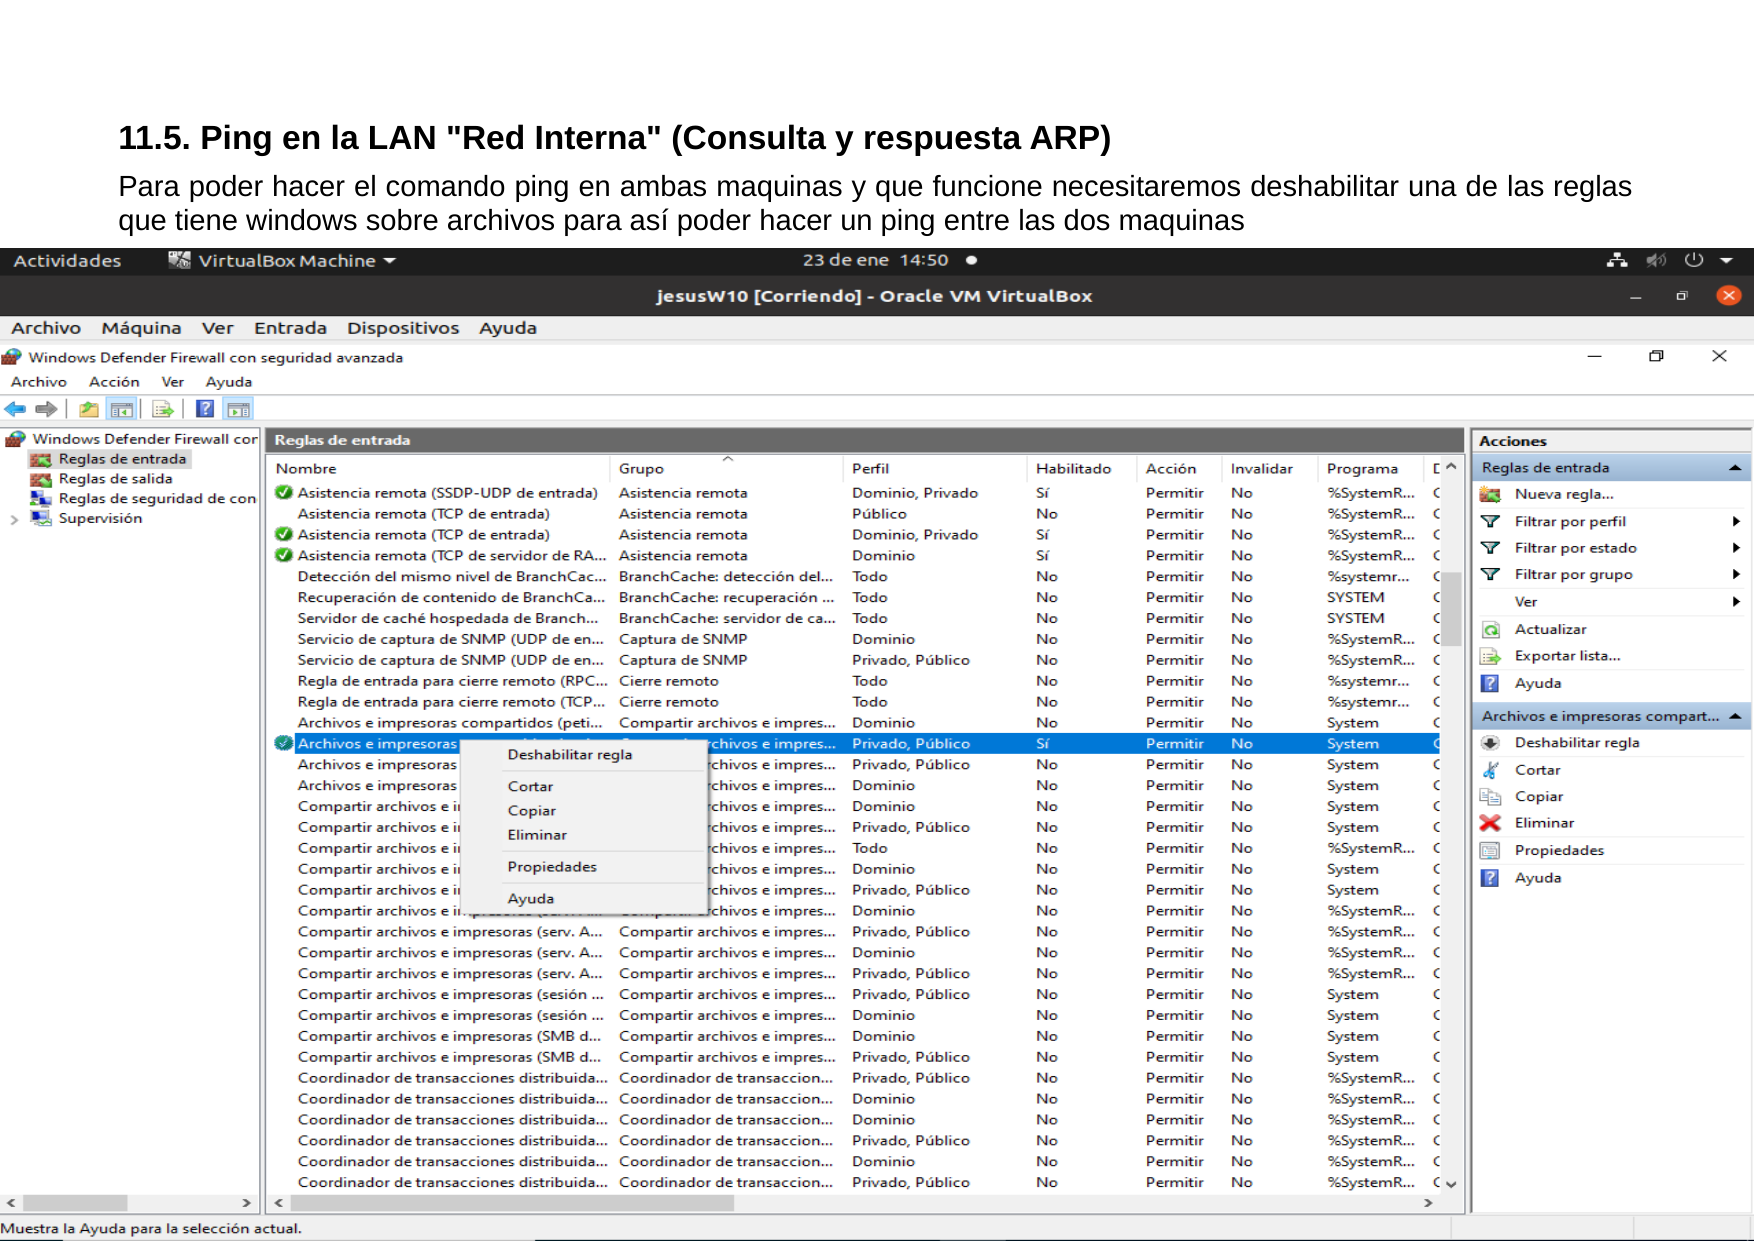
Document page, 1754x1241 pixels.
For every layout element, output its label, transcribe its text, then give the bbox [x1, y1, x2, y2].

subtitle 11.5. Ping en la LAN "Red Interna" (Consulta y respuesta ARP) [118, 118, 1636, 157]
picture [0, 248, 1754, 1241]
text Para poder hacer el comando ping en ambas maquinas y que funcione necesitaremos deshabilitar una de las reglas que tiene windows sobre archivos para así poder hacer un ping entre las dos maquinas [118, 169, 1636, 236]
